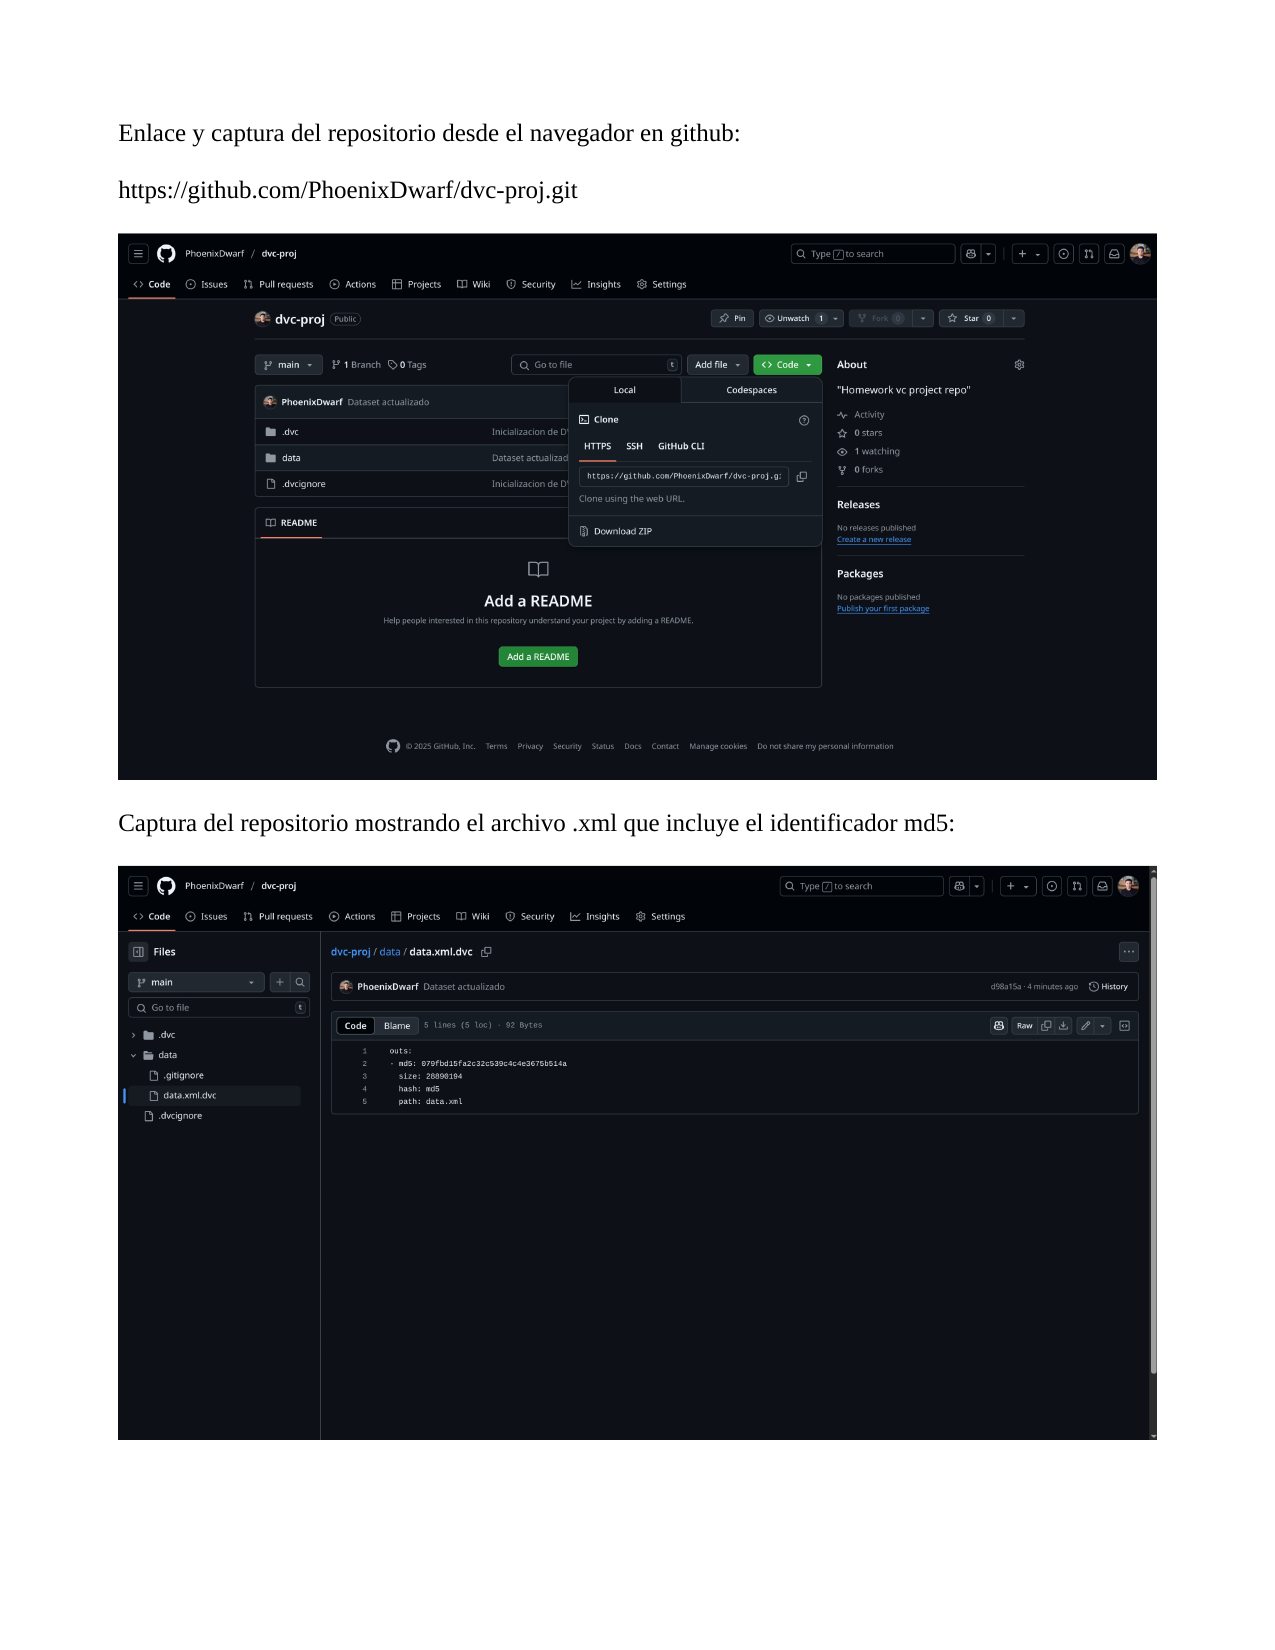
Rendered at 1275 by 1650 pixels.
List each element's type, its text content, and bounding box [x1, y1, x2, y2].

picture [118, 865, 1157, 1440]
text https://github.com/PhoenixDwarf/dvc-proj.git [118, 176, 1157, 204]
text Enlace y captura del repositorio desde el navegador en github: [118, 118, 1157, 147]
text Captura del repositorio mostrando el archivo .xml que incluye el identificador md5: [118, 808, 1157, 837]
picture [118, 233, 1157, 780]
